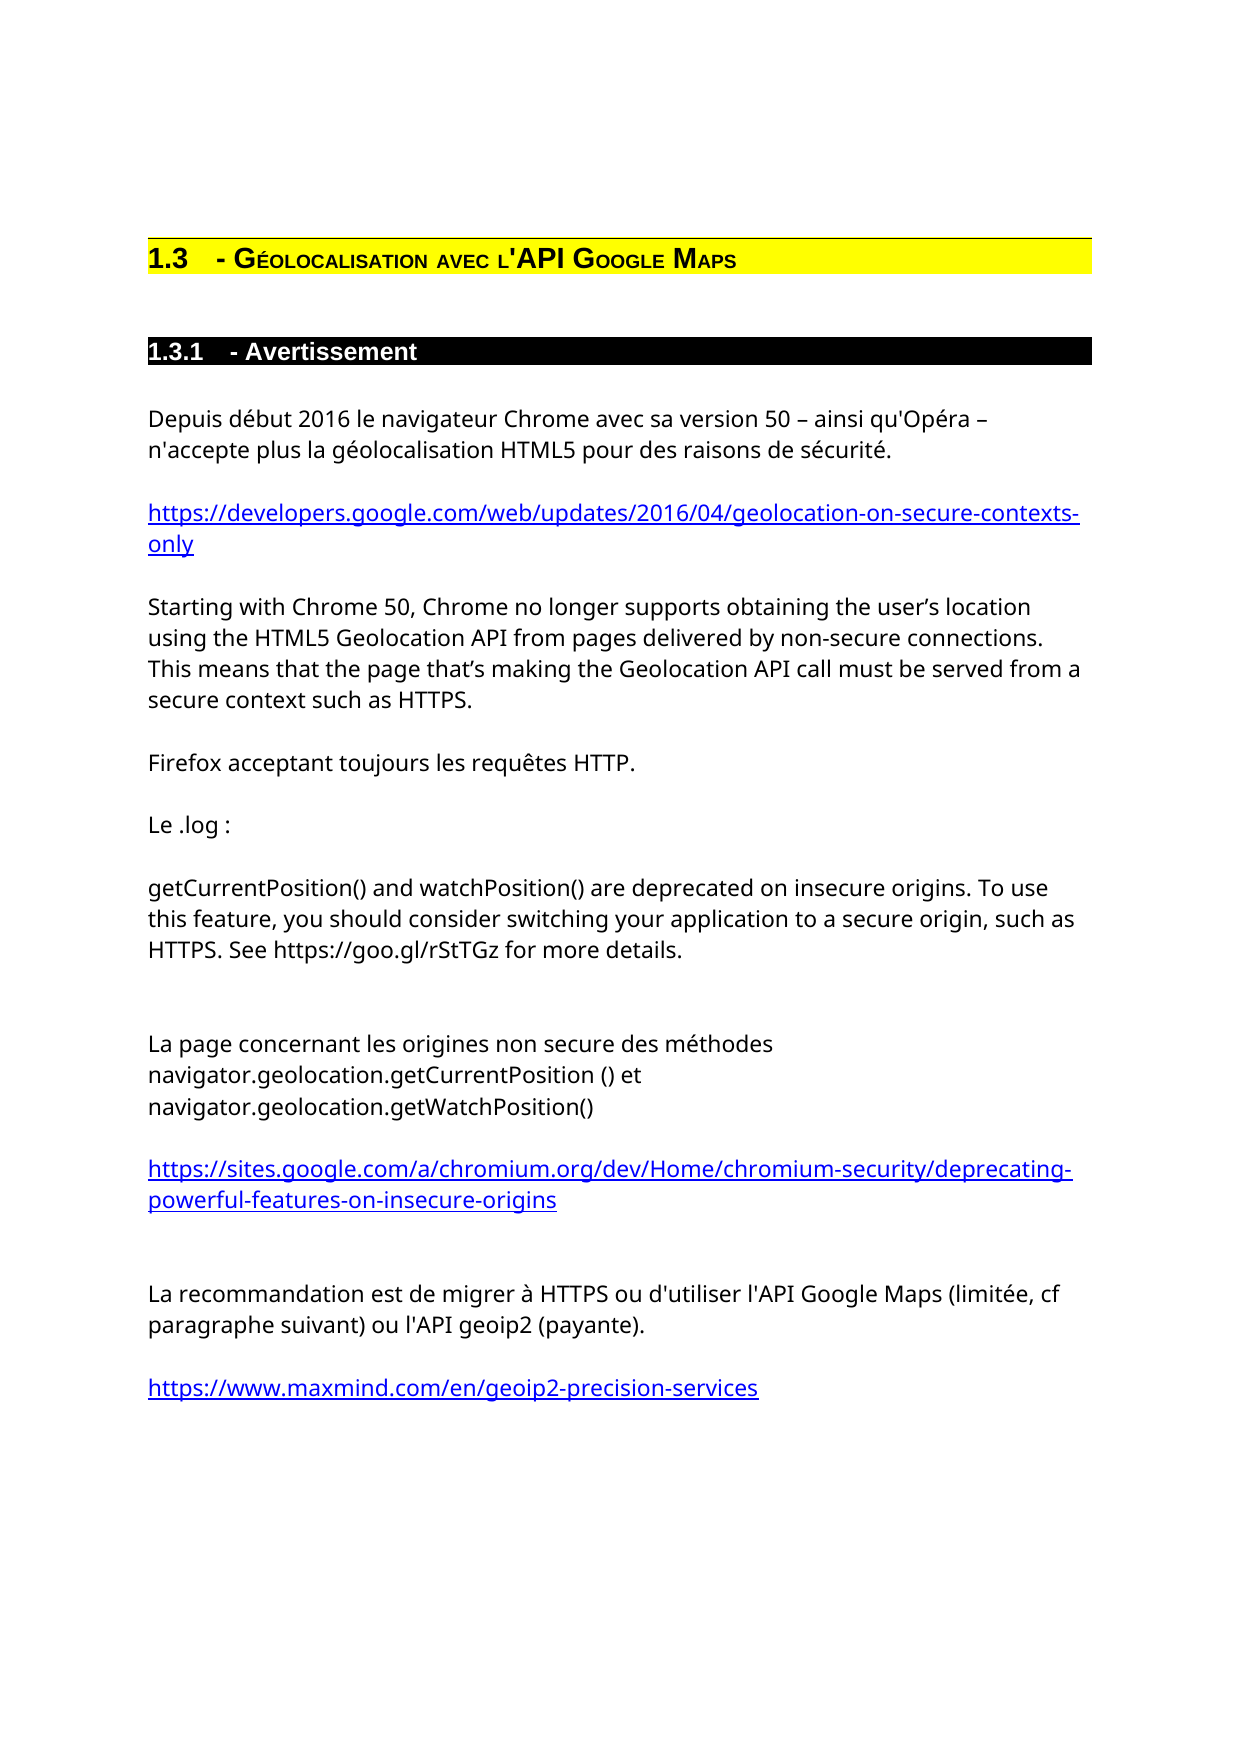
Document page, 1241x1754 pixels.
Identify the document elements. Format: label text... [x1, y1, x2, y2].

text https://sites.google.com/a/chromium.org/dev/Home/chromium-security/deprecating-powerful-features-on-insecure-origins [148, 1153, 1092, 1215]
text La page concernant les origines non secure des méthodes navigator.geolocation.getCurrentPosition () et navigator.geolocation.getWatchPosition() [148, 1028, 1092, 1122]
text https://www.maxmind.com/en/geoip2-precision-services [148, 1372, 1092, 1403]
text La recommandation est de migrer à HTTPS ou d'utiliser l'API Google Maps (limitée, cf paragraphe suivant) ou l'API geoip2 (payante). [148, 1278, 1092, 1340]
text Firefox acceptant toujours les requêtes HTTP. [148, 747, 1092, 778]
text Starting with Chrome 50, Chrome no longer supports obtaining the user’s location using the HTML5 Geolocation API from pages delivered by non-secure connections. This means that the page that’s making the Geolocation API call must be served from a secure context such as HTTPS. [148, 590, 1092, 715]
text Depuis début 2016 le navigateur Chrome avec sa version 50 – ainsi qu'Opéra – n'accepte plus la géolocalisation HTML5 pour des raisons de sécurité. [148, 403, 1092, 465]
subtitle - Géolocalisation avec l'API Google Maps [148, 239, 1092, 274]
text Le .log : [148, 809, 1092, 840]
subtitle - Avertissement [148, 337, 1092, 365]
text getCurrentPosition() and watchPosition() are deprecated on insecure origins. To use this feature, you should consider switching your application to a secure origin, such as HTTPS. See https://goo.gl/rStTGz for more details. [148, 872, 1092, 965]
text https://developers.google.com/web/updates/2016/04/geolocation-on-secure-contexts-only [148, 497, 1092, 559]
